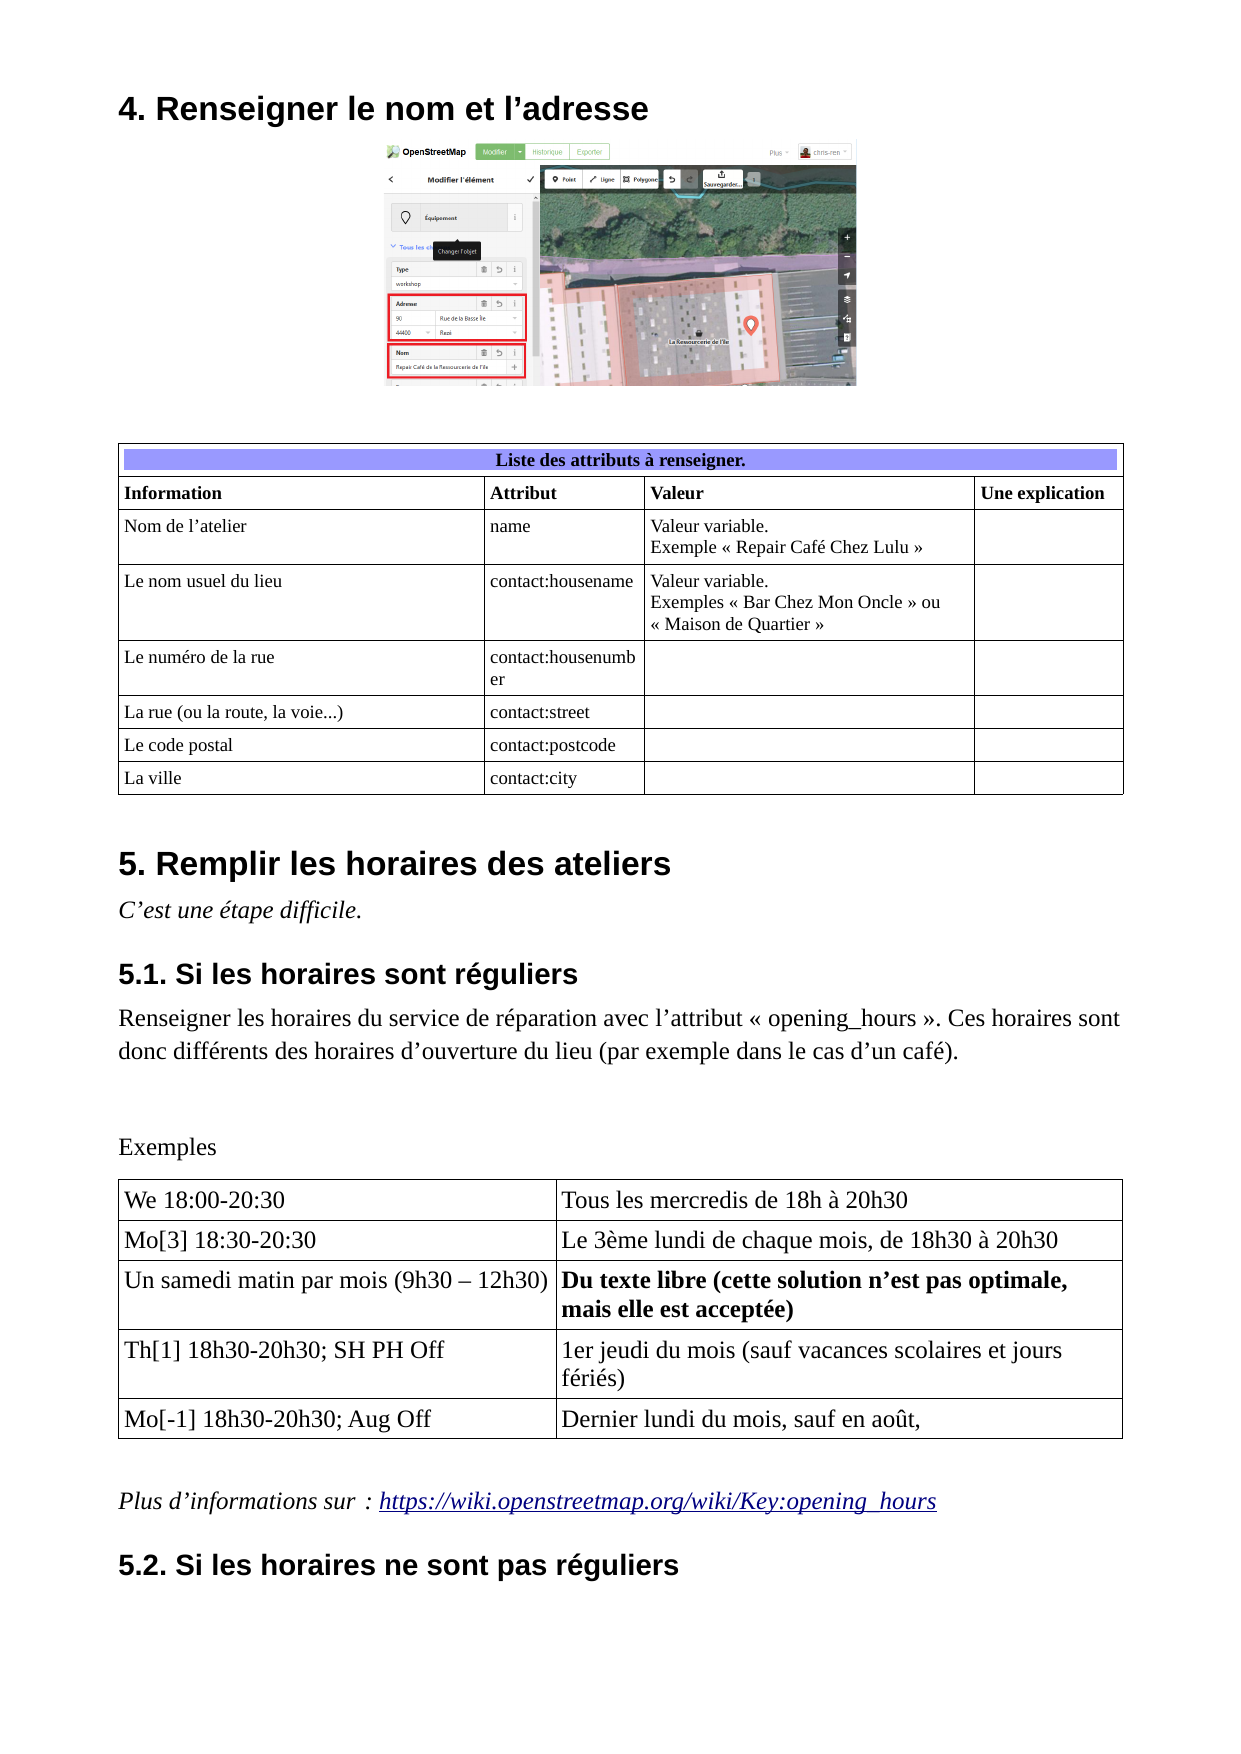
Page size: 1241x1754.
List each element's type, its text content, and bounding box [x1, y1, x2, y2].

table_cell [975, 641, 1123, 695]
table_cell contact:postcode [485, 729, 644, 761]
table_cell Valeur [645, 477, 974, 509]
table_cell [975, 696, 1123, 728]
table_cell La ville [119, 762, 484, 794]
table_cell [645, 696, 974, 728]
table_cell Mo[-1] 18h30-20h30; Aug Off [119, 1399, 556, 1438]
table_cell Une explication [975, 477, 1123, 509]
table_cell contact:housenumber [485, 641, 644, 695]
table_cell Attribut [485, 477, 644, 509]
table_cell Le numéro de la rue [119, 641, 484, 695]
table_cell Valeur variable. Exemples « Bar Chez Mon Oncle » ou « Maison de Quartier » [645, 565, 974, 640]
table_cell Dernier lundi du mois, sauf en août, [557, 1399, 1122, 1438]
table_cell contact:city [485, 762, 644, 794]
table_header Liste des attributs à renseigner. [119, 444, 1123, 476]
table_header We 18:00-20:30 [119, 1180, 556, 1219]
table_cell Le nom usuel du lieu [119, 565, 484, 640]
table_cell name [485, 510, 644, 564]
table_cell [645, 641, 974, 695]
text Renseigner les horaires du service de réparation avec l’attribut « opening_hours ». Ces horaires sont donc différents des horaires d’ouverture du lieu (par exemple dans le cas d’un café). [118, 1003, 1122, 1065]
table_cell La rue (ou la route, la voie...) [119, 696, 484, 728]
subtitle 4. Renseigner le nom et l’adresse [118, 88, 1122, 127]
subtitle 5. Remplir les horaires des ateliers [118, 844, 1122, 882]
table_cell contact:housename [485, 565, 644, 640]
subtitle 5.1. Si les horaires sont réguliers [118, 957, 1122, 991]
text Plus d’informations sur : https://wiki.openstreetmap.org/wiki/Key:opening_hours [118, 1486, 1122, 1515]
table_cell contact:street [485, 696, 644, 728]
table_cell Mo[3] 18:30-20:30 [119, 1221, 556, 1260]
table_cell [975, 510, 1123, 564]
table_cell [645, 762, 974, 794]
table_cell [645, 729, 974, 761]
table_cell Un samedi matin par mois (9h30 – 12h30) [119, 1261, 556, 1329]
subtitle 5.2. Si les horaires ne sont pas réguliers [118, 1548, 1122, 1582]
table_cell Information [119, 477, 484, 509]
table_cell Nom de l’atelier [119, 510, 484, 564]
table_cell [975, 762, 1123, 794]
table_cell Du texte libre (cette solution n’est pas optimale, mais elle est acceptée) [557, 1261, 1122, 1329]
text C’est une étape difficile. [118, 895, 1122, 924]
table_header Tous les mercredis de 18h à 20h30 [557, 1180, 1122, 1219]
table_cell Valeur variable. Exemple « Repair Café Chez Lulu » [645, 510, 974, 564]
table_cell [975, 729, 1123, 761]
table_cell Th[1] 18h30-20h30; SH PH Off [119, 1330, 556, 1398]
picture [383, 139, 857, 386]
table_cell 1er jeudi du mois (sauf vacances scolaires et jours fériés) [557, 1330, 1122, 1398]
text Exemples [118, 1132, 1122, 1160]
table_cell [975, 565, 1123, 640]
table_cell Le 3ème lundi de chaque mois, de 18h30 à 20h30 [557, 1221, 1122, 1260]
table_cell Le code postal [119, 729, 484, 761]
